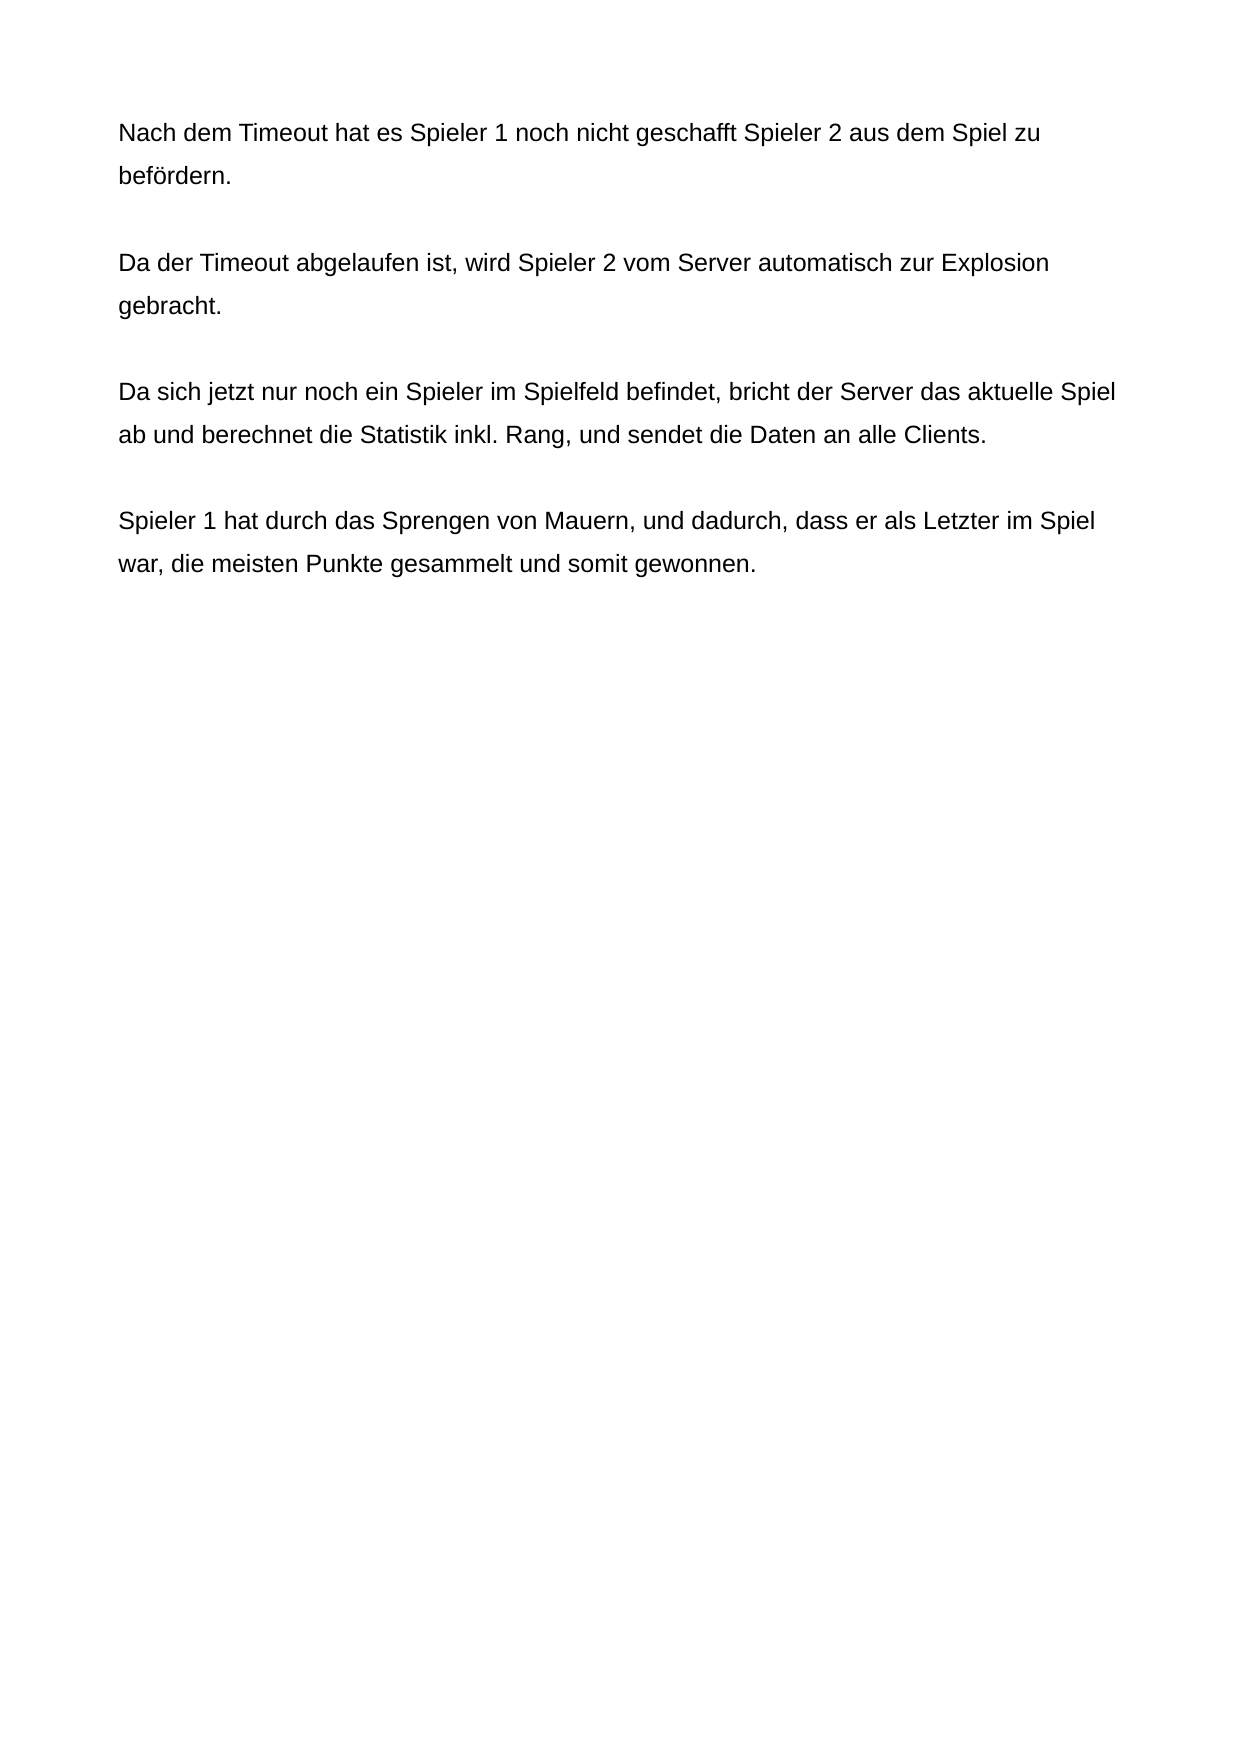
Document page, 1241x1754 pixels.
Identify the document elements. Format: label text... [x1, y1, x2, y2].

text Nach dem Timeout hat es Spieler 1 noch nicht geschafft Spieler 2 aus dem Spiel zu befördern. [118, 118, 1122, 233]
text Spieler 1 hat durch das Sprengen von Mauern, und dadurch, dass er als Letzter im Spiel war, die meisten Punkte gesammelt und somit gewonnen. [118, 506, 1122, 578]
text Da der Timeout abgelaufen ist, wird Spieler 2 vom Server automatisch zur Explosion gebracht. [118, 247, 1122, 362]
text Da sich jetzt nur noch ein Spieler im Spielfeld befindet, bricht der Server das aktuelle Spiel ab und berechnet die Statistik inkl. Rang, und sendet die Daten an alle Clients. [118, 377, 1122, 492]
